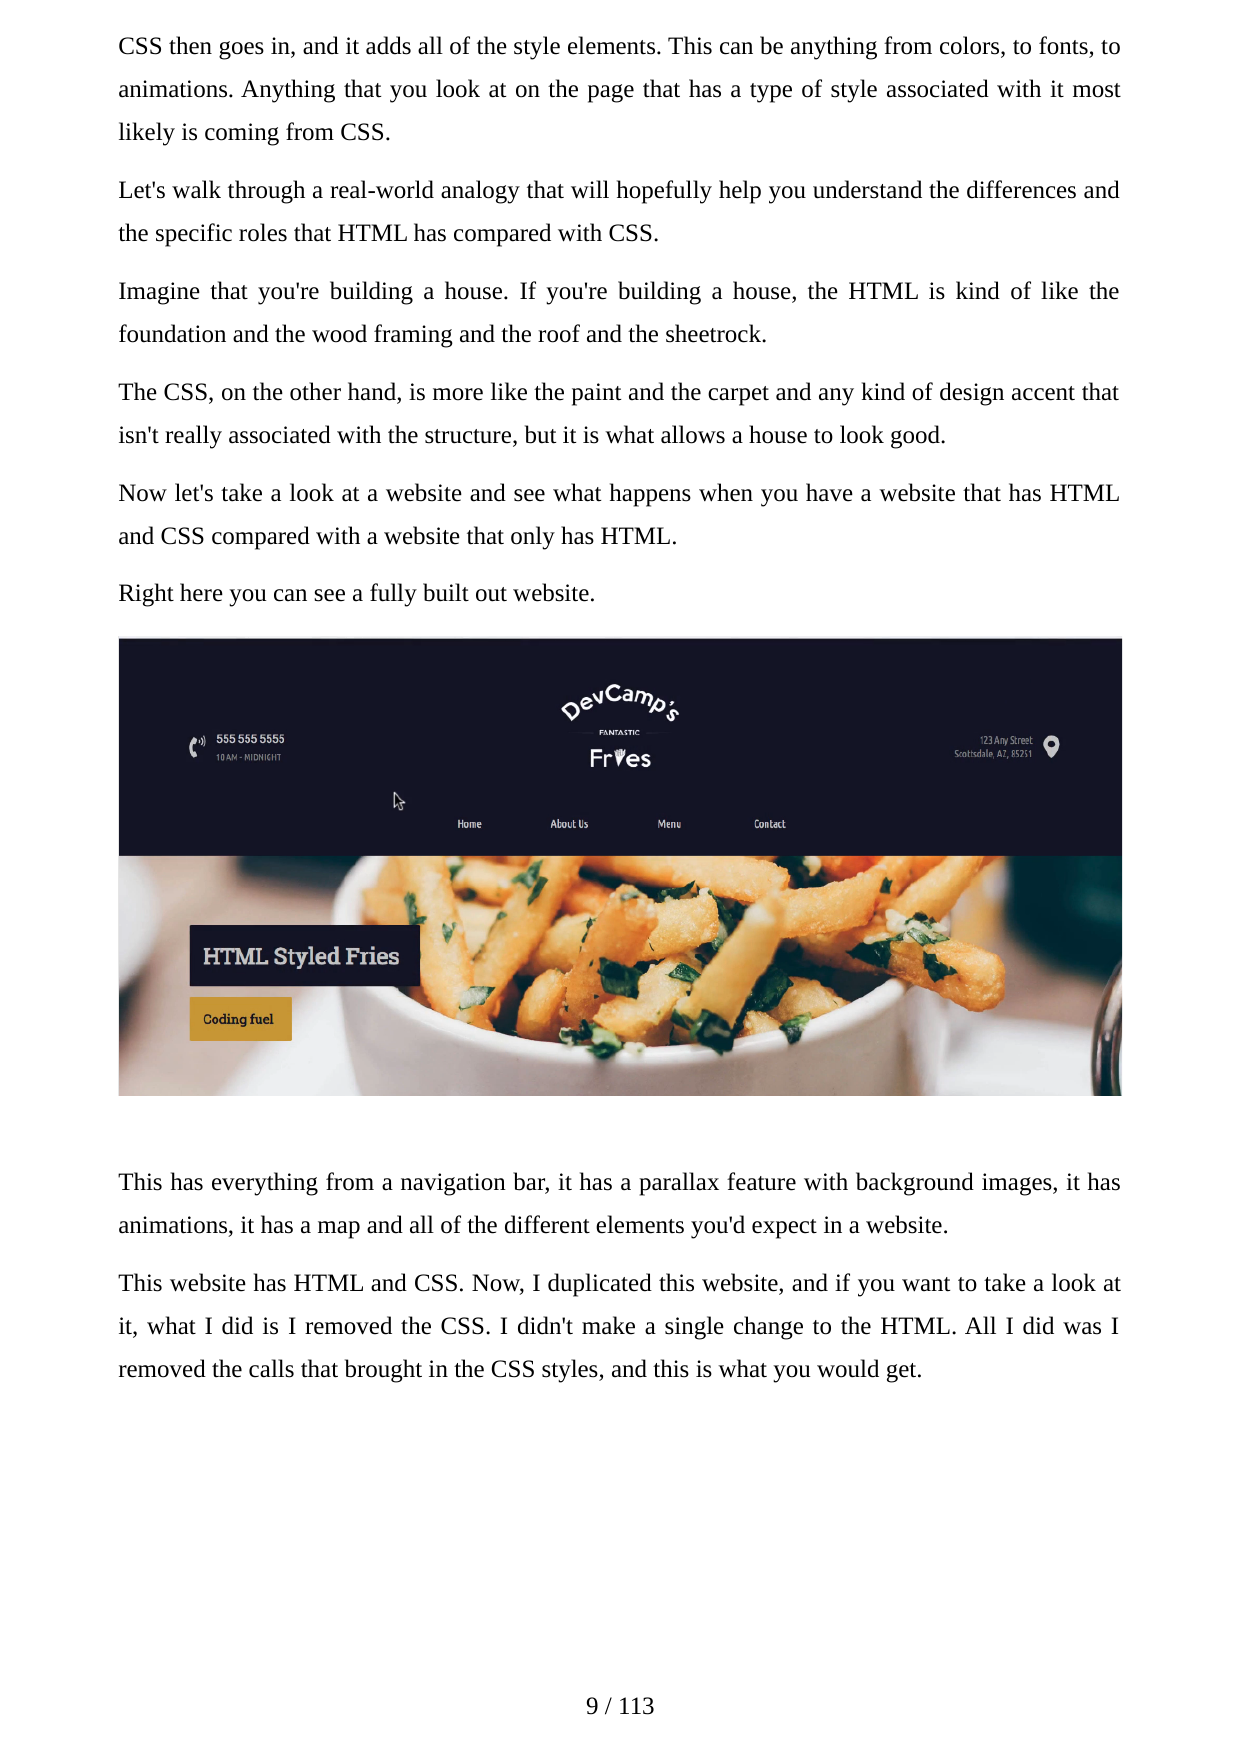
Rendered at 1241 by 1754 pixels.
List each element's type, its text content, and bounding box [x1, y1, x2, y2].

picture [118, 636, 1123, 1096]
text Imagine that you're building a house. If you're building a house, the HTML is kind of like the foundation and the wood framing and the roof and the sheetrock. [118, 276, 1122, 348]
text CSS then goes in, and it adds all of the style elements. This can be anything from colors, to fonts, to animations. Anything that you look at on the page that has a type of style associated with it most likely is coming from CSS. [118, 31, 1122, 146]
text Now let's take a look at a website and see what happens when you have a website that has HTML and CSS compared with a website that only has HTML. [118, 478, 1122, 549]
text This has everything from a navigation bar, it has a parallax feature with background images, it has animations, it has a map and all of the different elements you'd expect in a website. [118, 1167, 1122, 1239]
text Right here you can see a fully built out website. [118, 578, 1122, 607]
text This website has HTML and CSS. Now, I duplicated this website, and if you want to take a look at it, what I did is I removed the CSS. I didn't make a single change to the HTML. All I did was I removed the calls that brought in the CSS styles, and this is what you would get. [118, 1268, 1122, 1383]
text Let's walk through a real-world analogy that will hopefully help you understand the differences and the specific roles that HTML has compared with CSS. [118, 175, 1122, 247]
text The CSS, on the other hand, is more like the paint and the carpet and any kind of design accent that isn't really associated with the structure, but it is what allows a house to look good. [118, 377, 1122, 449]
